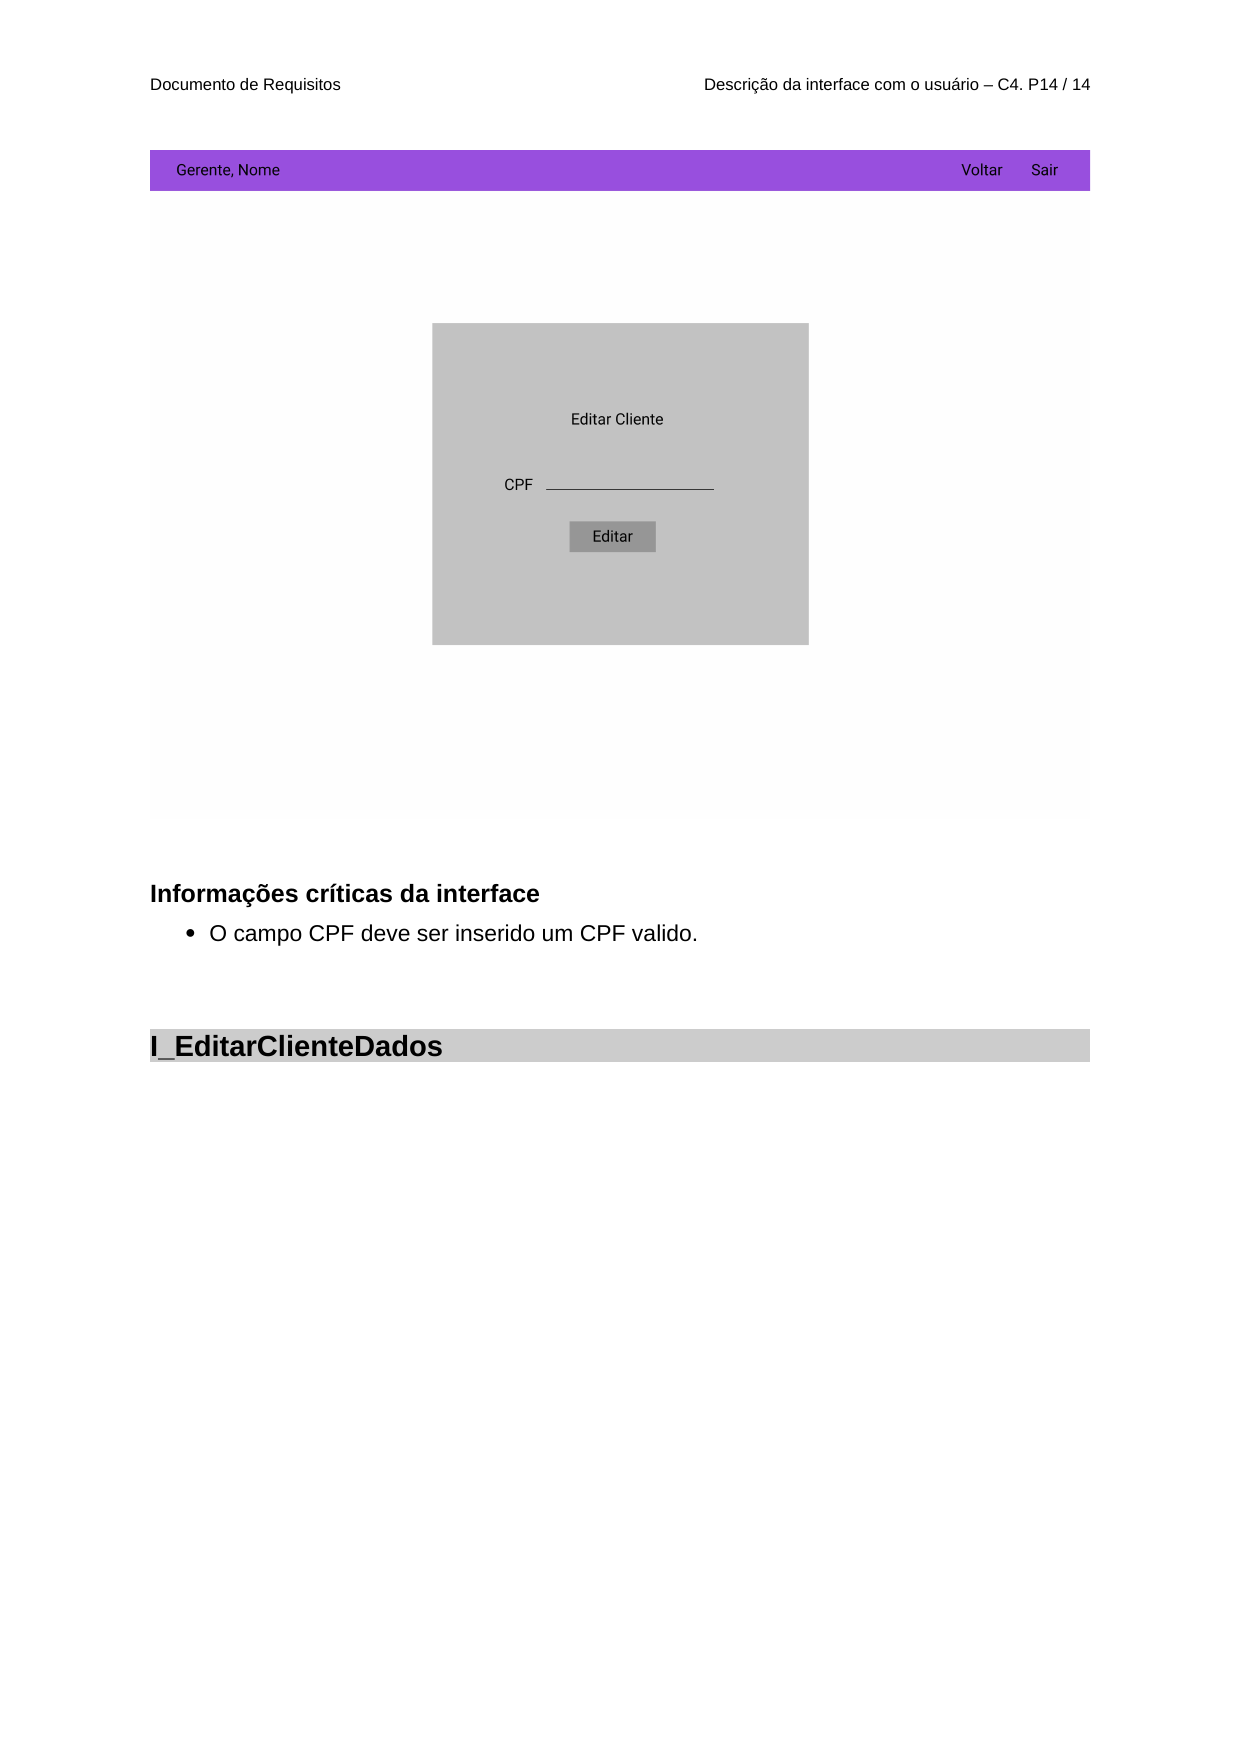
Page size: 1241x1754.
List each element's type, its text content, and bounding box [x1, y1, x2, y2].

subtitle Informações críticas da interface [150, 878, 1090, 907]
picture [150, 150, 1091, 819]
list O campo CPF deve ser inserido um CPF valido. [186, 920, 1090, 946]
subtitle I_EditarClienteDados [150, 1029, 1090, 1062]
